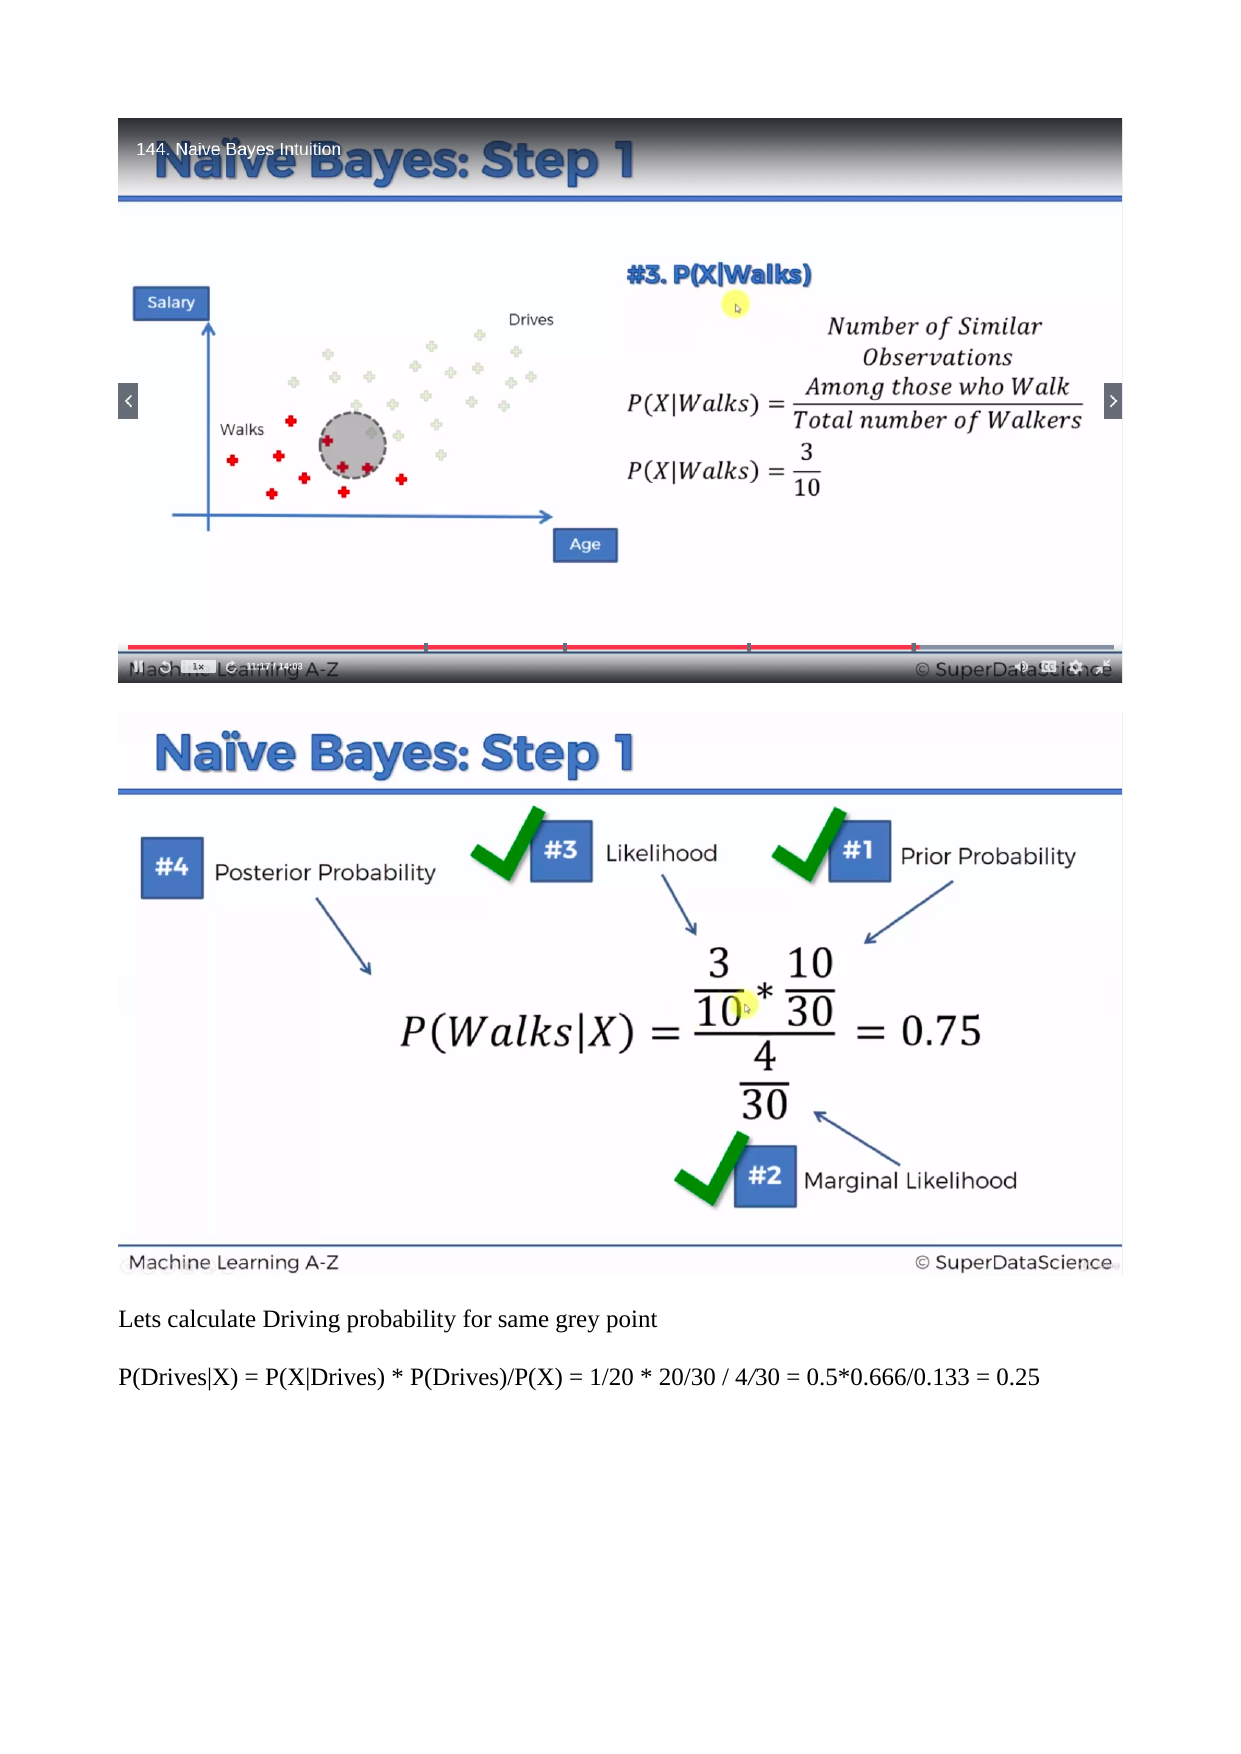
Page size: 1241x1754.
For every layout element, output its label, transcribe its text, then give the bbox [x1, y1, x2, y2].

picture [118, 711, 1123, 1276]
picture [118, 118, 1123, 683]
text P(Drives|X) = P(X|Drives) * P(Drives)/P(X) = 1/20 * 20/30 / 4/30 = 0.5*0.666/0.133 = 0.25 [118, 1362, 1122, 1391]
text Lets calculate Driving probability for same grey point [118, 1304, 1122, 1333]
